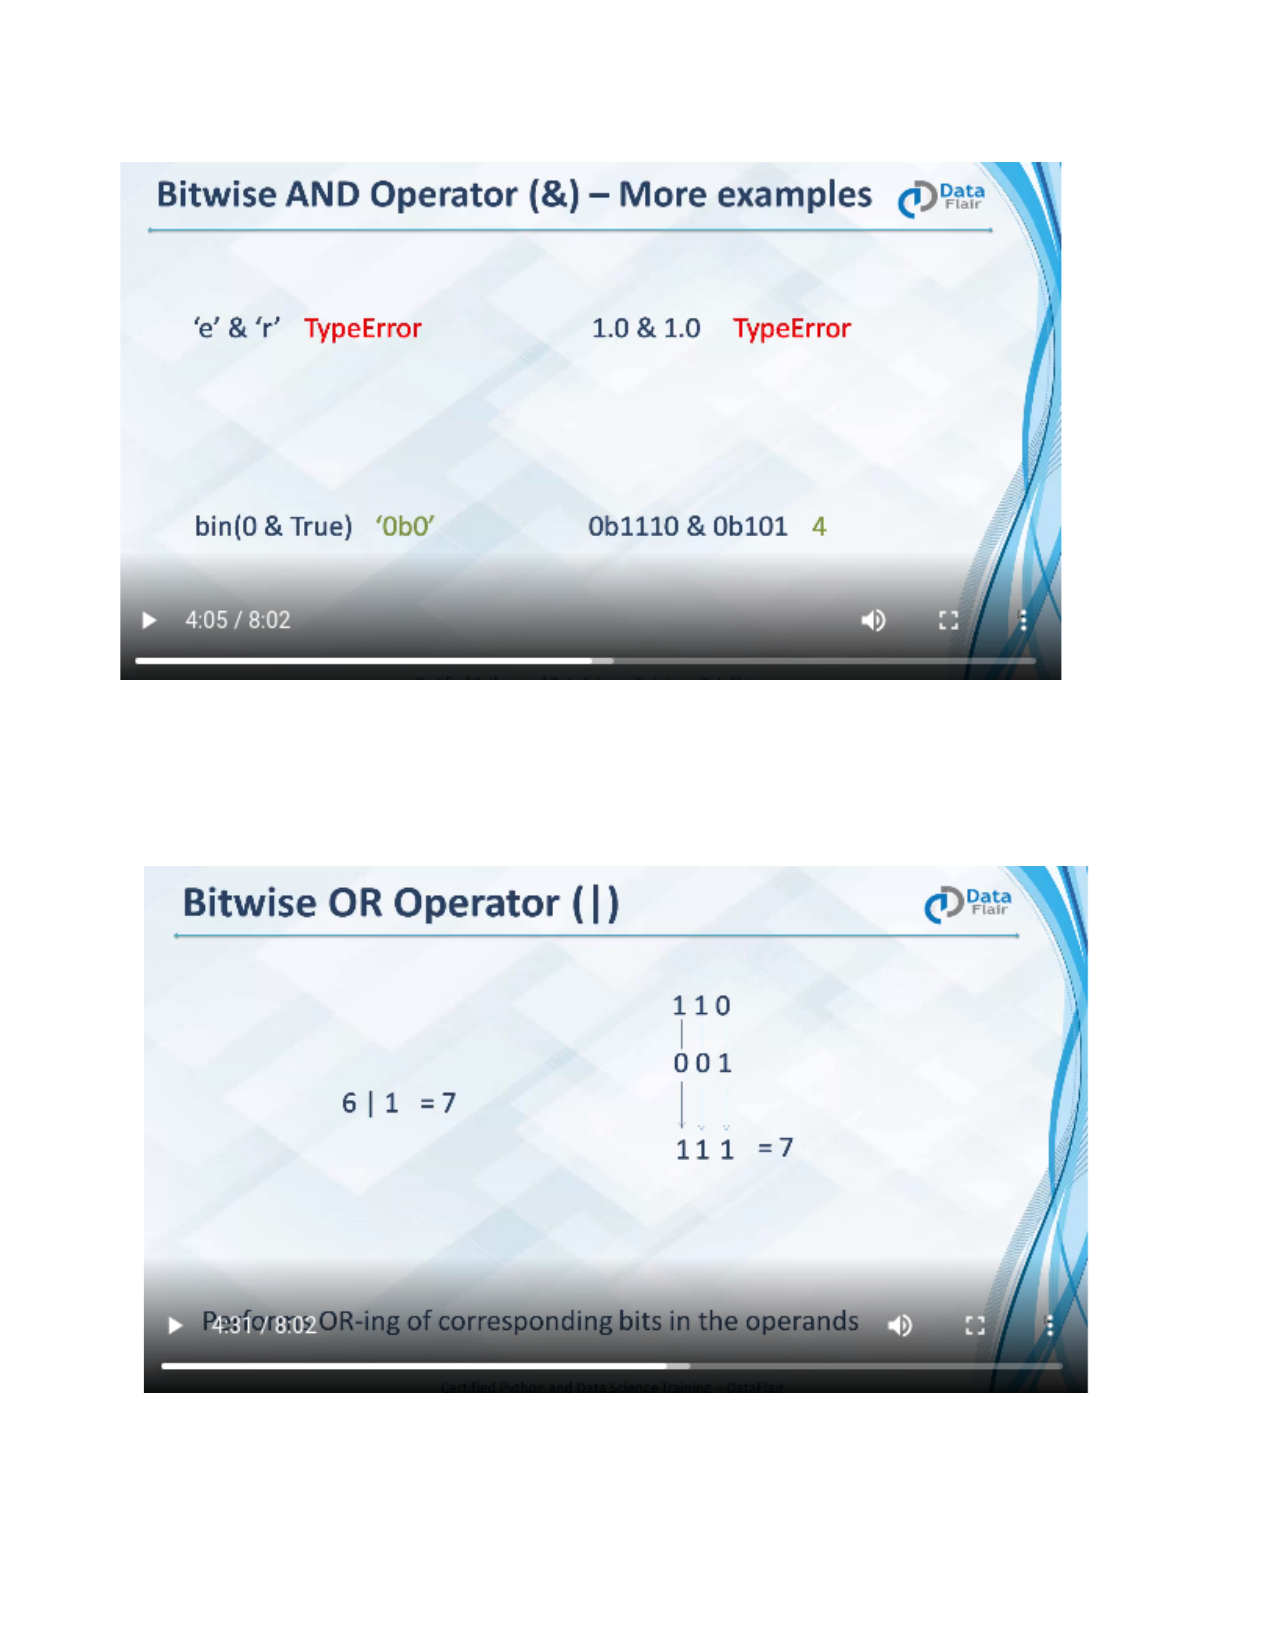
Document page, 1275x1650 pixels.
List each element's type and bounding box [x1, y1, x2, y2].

picture [143, 866, 1132, 1393]
picture [120, 162, 1071, 680]
